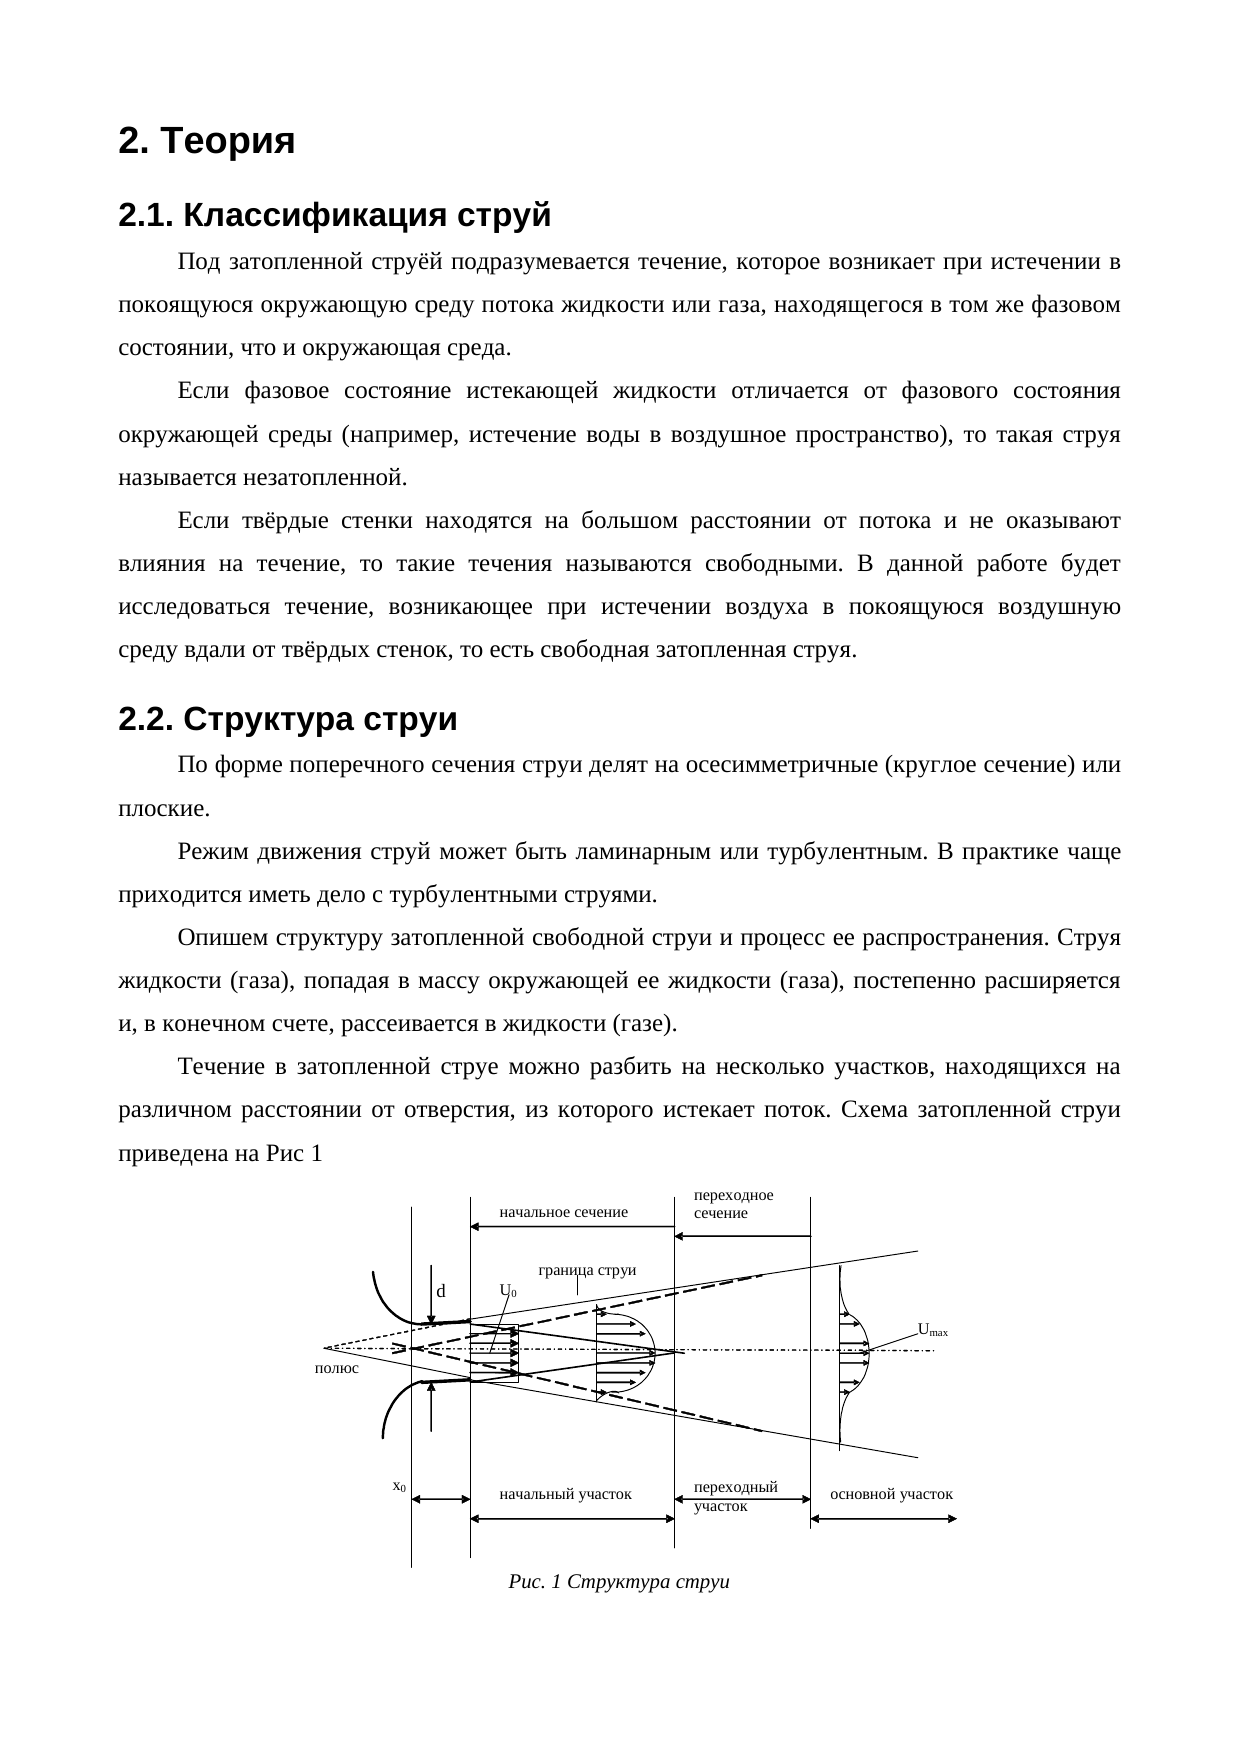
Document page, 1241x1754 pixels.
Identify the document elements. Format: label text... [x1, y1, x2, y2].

text Если твёрдые стенки находятся на большом расстоянии от потока и не оказывают влияния на течение, то такие течения называются свободными. В данной работе будет исследоваться течение, возникающее при истечении воздуха в покоящуюся воздушную среду вдали от твёрдых стенок, то есть свободная затопленная струя. [118, 505, 1122, 663]
subtitle 2.2. Структура струи [118, 698, 1122, 737]
text Опишем структуру затопленной свободной струи и процесс ее распространения. Струя жидкости (газа), попадая в массу окружающей ее жидкости (газа), постепенно расширяется и, в конечном счете, рассеивается в жидкости (газе). [118, 922, 1122, 1037]
text По форме поперечного сечения струи делят на осесимметричные (круглое сечение) или плоские. [118, 749, 1122, 821]
text Режим движения струй может быть ламинарным или турбулентным. В практике чаще приходится иметь дело с турбулентными струями. [118, 836, 1122, 908]
text Если фазовое состояние истекающей жидкости отличается от фазового состояния окружающей среды (например, истечение воды в воздушное пространство), то такая струя называется незатопленной. [118, 376, 1122, 491]
text Течение в затопленной струе можно разбить на несколько участков, находящихся на различном расстоянии от отверстия, из которого истекает поток. Схема затопленной струи приведена на Рис 1 [118, 1051, 1122, 1166]
text Под затопленной струёй подразумевается течение, которое возникает при истечении в покоящуюся окружающую среду потока жидкости или газа, находящегося в том же фазовом состоянии, что и окружающая среда. [118, 246, 1122, 361]
text Рис. 1 Структура струи [118, 1568, 1122, 1593]
subtitle 2.1. Классификация струй [118, 195, 1122, 234]
subtitle 2. Теория [118, 118, 1122, 162]
